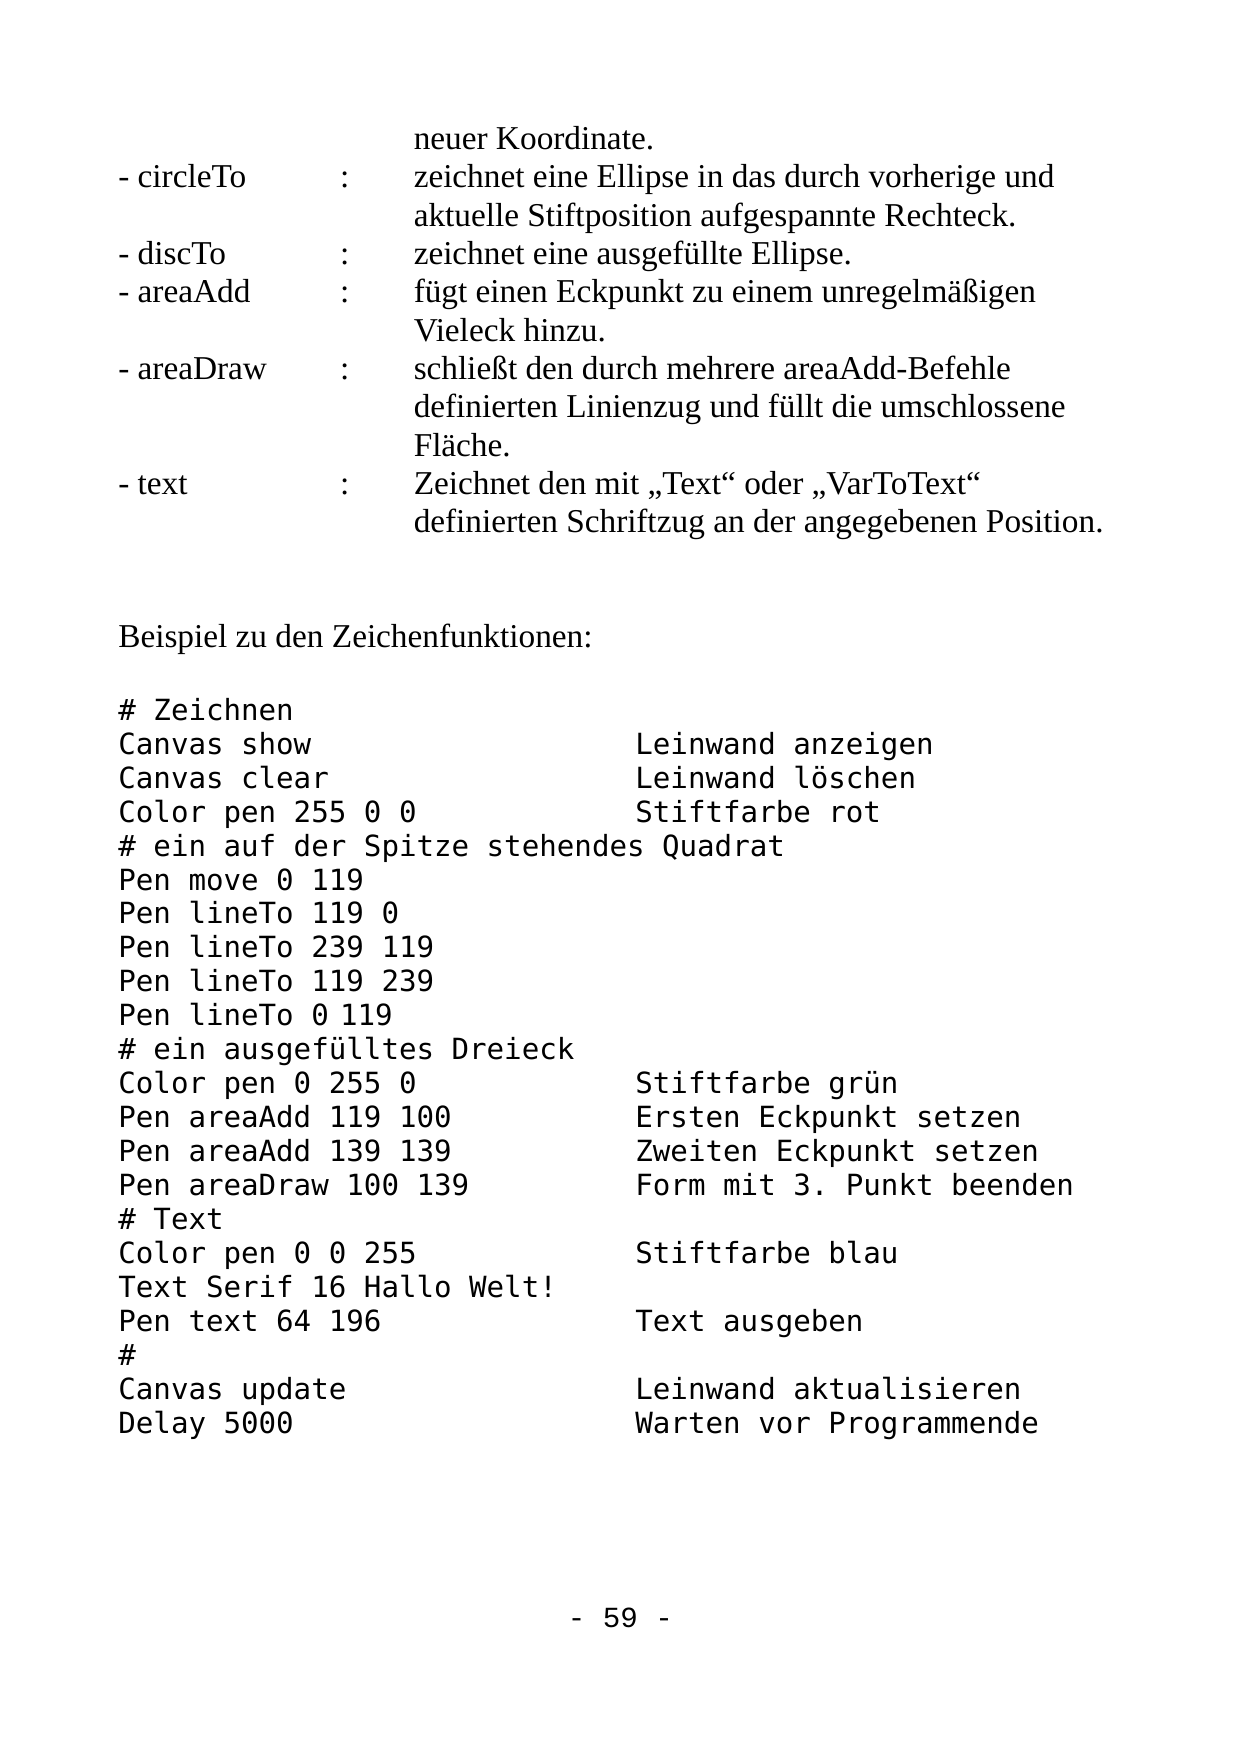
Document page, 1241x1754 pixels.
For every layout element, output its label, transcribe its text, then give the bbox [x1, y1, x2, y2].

text Beispiel zu den Zeichenfunktionen: [118, 616, 1122, 655]
text Color pen 0 255 0 Stiftfarbe grün [118, 1067, 1122, 1101]
text definierten Schriftzug an der angegebenen Position. [118, 501, 1122, 540]
text aktuelle Stiftposition aufgespannte Rechteck. [118, 195, 1122, 233]
text # [118, 1338, 1122, 1372]
text Text Serif 16 Hallo Welt! [118, 1270, 1122, 1304]
text Pen move 0 119 [118, 863, 1122, 897]
text Canvas update Leinwand aktualisieren [118, 1372, 1122, 1406]
text Pen areaDraw 100 139 Form mit 3. Punkt beenden [118, 1168, 1122, 1202]
text Pen lineTo 119 0 [118, 897, 1122, 931]
text # Zeichnen [118, 693, 1122, 727]
text Color pen 255 0 0 Stiftfarbe rot [118, 795, 1122, 829]
text definierten Linienzug und füllt die umschlossene [118, 386, 1122, 425]
text Canvas show Leinwand anzeigen [118, 727, 1122, 761]
text # ein auf der Spitze stehendes Quadrat [118, 829, 1122, 863]
text neuer Koordinate. [118, 118, 1122, 156]
text - areaAdd : fügt einen Eckpunkt zu einem unregelmäßigen Vieleck hinzu. [118, 271, 1122, 348]
text Canvas clear Leinwand löschen [118, 761, 1122, 795]
text - discTo : zeichnet eine ausgefüllte Ellipse. [118, 233, 1122, 271]
text Delay 5000 Warten vor Programmende [118, 1406, 1122, 1440]
text Fläche. [118, 425, 1122, 463]
text Pen lineTo 119 239 [118, 965, 1122, 999]
text Pen areaAdd 119 100 Ersten Eckpunkt setzen [118, 1101, 1122, 1134]
text - text : Zeichnet den mit „Text“ oder „VarToText“ [118, 463, 1122, 501]
text Pen text 64 196 Text ausgeben [118, 1304, 1122, 1338]
text # ein ausgefülltes Dreieck [118, 1033, 1122, 1067]
text Pen areaAdd 139 139 Zweiten Eckpunkt setzen [118, 1134, 1122, 1168]
text Pen lineTo 239 119 [118, 931, 1122, 965]
text # Text [118, 1202, 1122, 1236]
text Pen lineTo 0 119 [118, 999, 1122, 1033]
text - circleTo : zeichnet eine Ellipse in das durch vorherige und [118, 156, 1122, 195]
text - areaDraw : schließt den durch mehrere areaAdd-Befehle [118, 348, 1122, 386]
text Color pen 0 0 255 Stiftfarbe blau [118, 1236, 1122, 1270]
